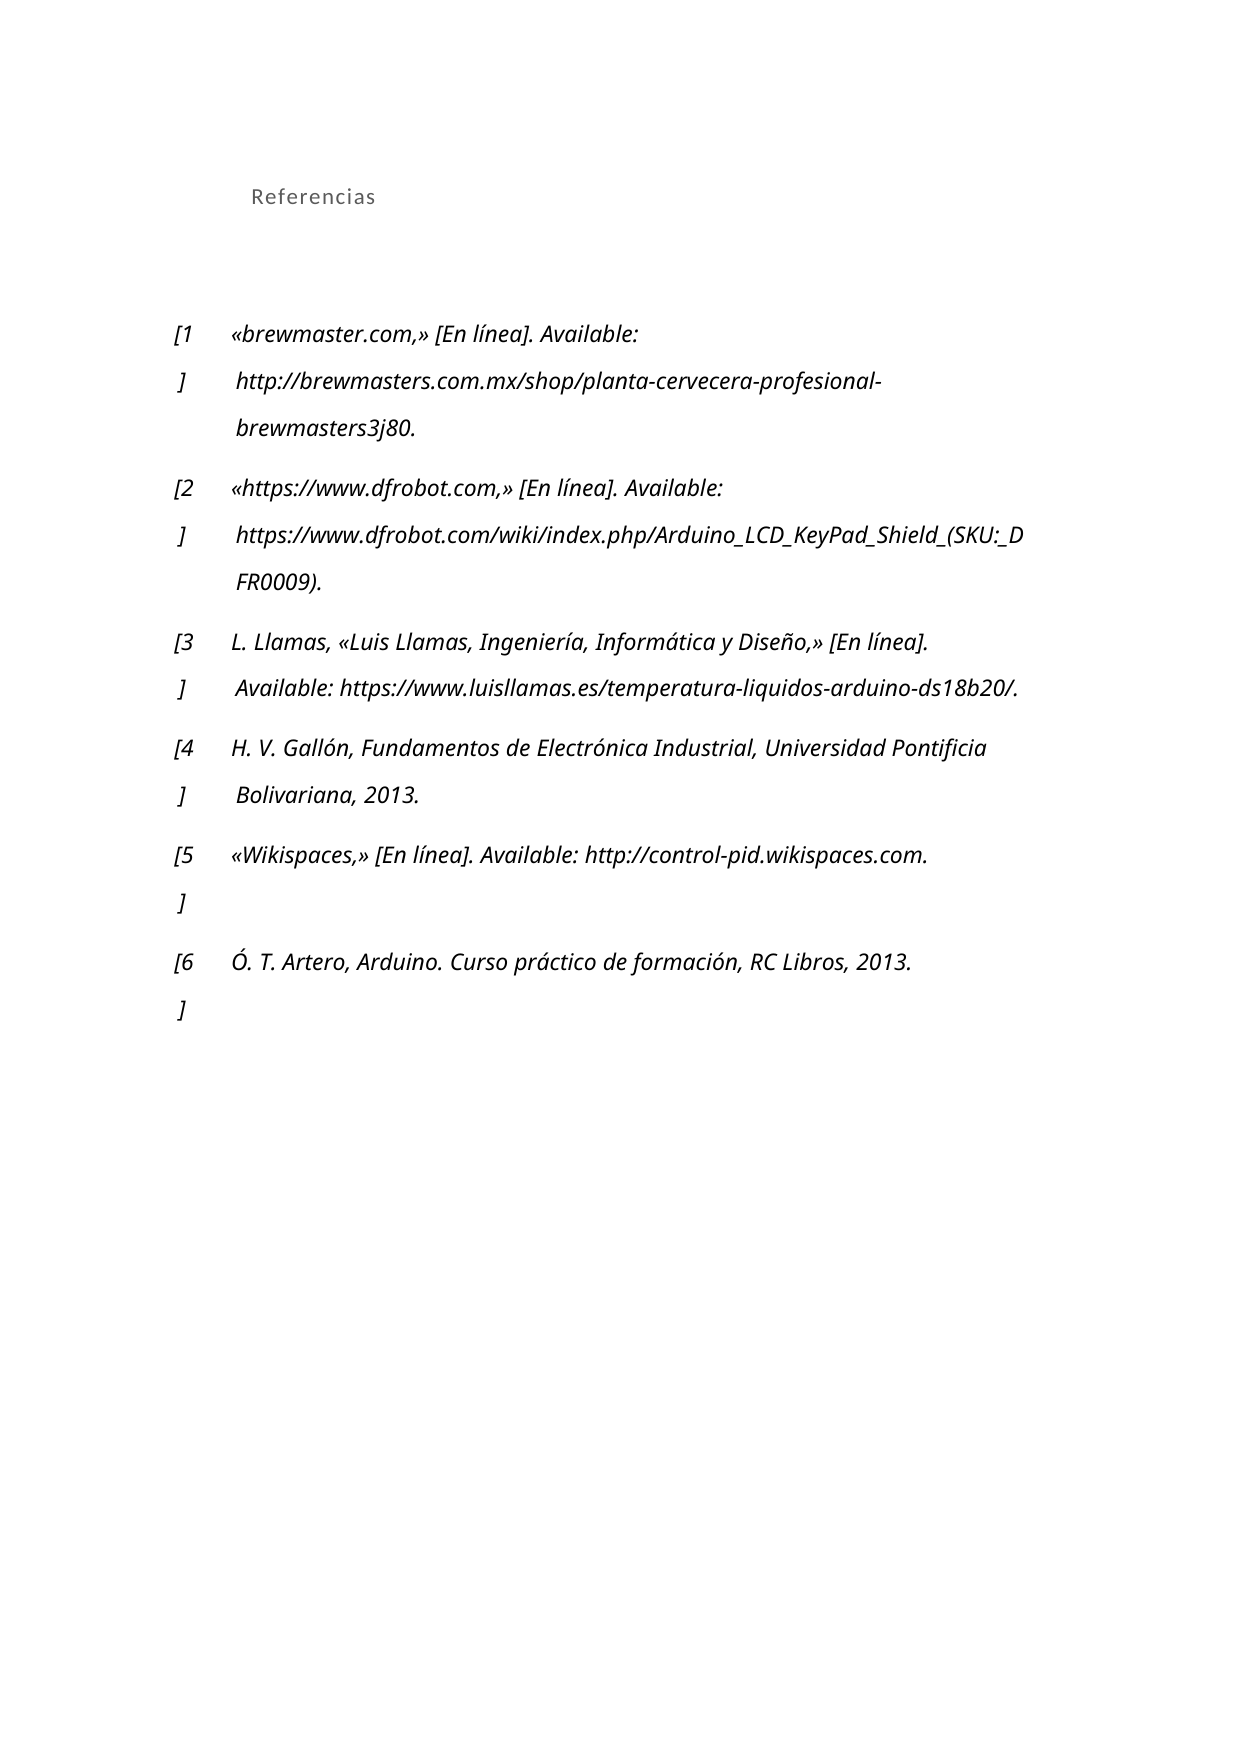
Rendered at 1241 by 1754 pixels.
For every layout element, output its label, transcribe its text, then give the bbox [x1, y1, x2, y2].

table_cell [2] [177, 458, 234, 611]
table_cell Ó. T. Artero, Arduino. Curso práctico de formación, RC Libros, 2013. [234, 932, 1063, 1039]
table_cell «Wikispaces,» [En línea]. Available: http://control-pid.wikispaces.com. [234, 825, 1063, 932]
table_header [1] [177, 304, 234, 458]
table_cell L. Llamas, «Luis Llamas, Ingeniería, Informática y Diseño,» [En línea]. Available: https://www.luisllamas.es/temperatura-liquidos-arduino-ds18b20/. [234, 611, 1063, 718]
text Referencias [177, 182, 1063, 210]
table_cell [3] [177, 611, 234, 718]
table_cell [4] [177, 718, 234, 825]
table_cell H. V. Gallón, Fundamentos de Electrónica Industrial, Universidad Pontificia Bolivariana, 2013. [234, 718, 1063, 825]
table_cell [6] [177, 932, 234, 1039]
table_cell «https://www.dfrobot.com,» [En línea]. Available: https://www.dfrobot.com/wiki/index.php/Arduino_LCD_KeyPad_Shield_(SKU:_DFR0009). [234, 458, 1063, 611]
table_cell [5] [177, 825, 234, 932]
table_header «brewmaster.com,» [En línea]. Available: http://brewmasters.com.mx/shop/planta-cervecera-profesional-brewmasters3j80. [234, 304, 1063, 458]
